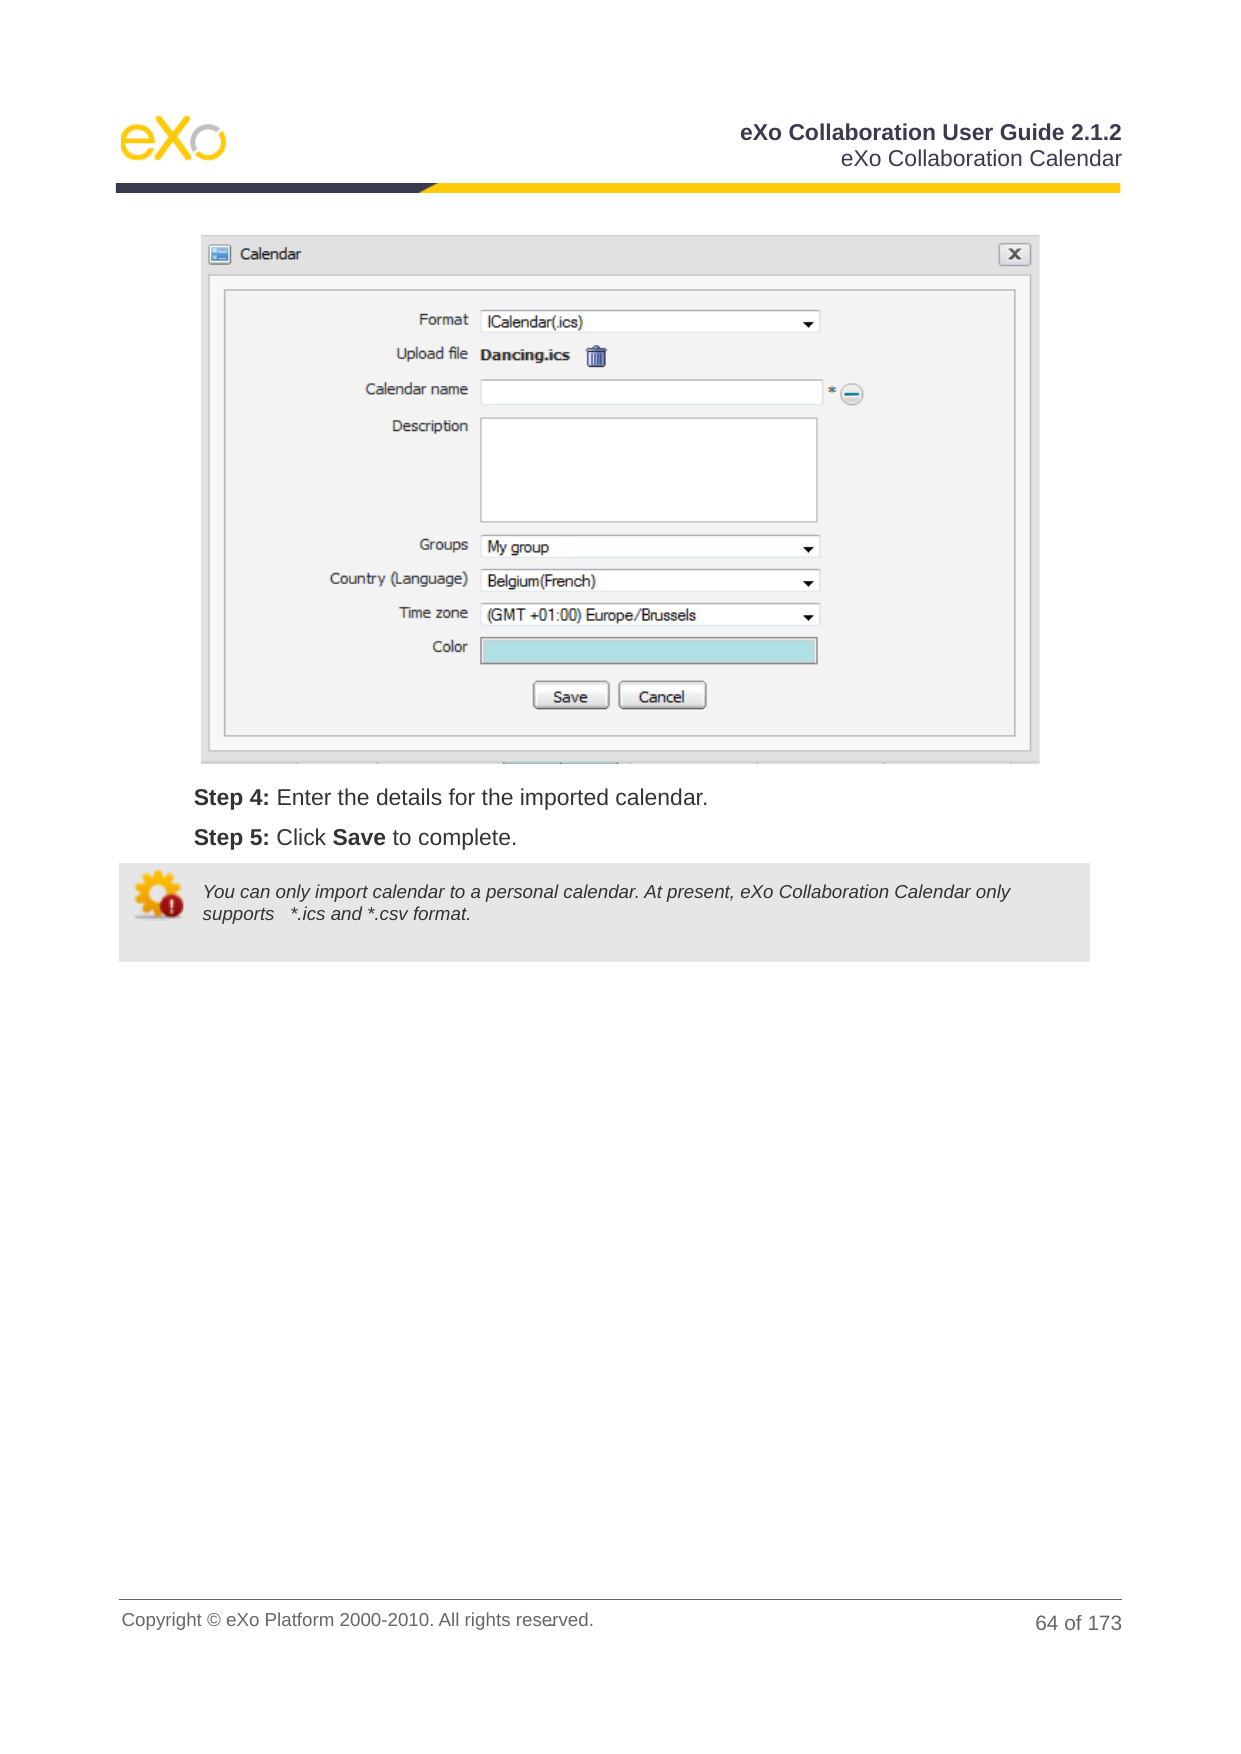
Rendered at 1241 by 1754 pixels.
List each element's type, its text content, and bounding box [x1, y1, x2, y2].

picture [133, 870, 184, 921]
picture [115, 183, 1121, 193]
list Step 5: Click Save to complete. [156, 824, 1122, 850]
picture [200, 235, 1040, 764]
table_header [119, 863, 197, 962]
list Step 4: Enter the details for the imported calendar. [156, 228, 1122, 811]
picture [120, 115, 227, 161]
table_header You can only import calendar to a personal calendar. At present, eXo Collaboration Calendar only supports *.ics and *.csv format. [197, 863, 1090, 962]
